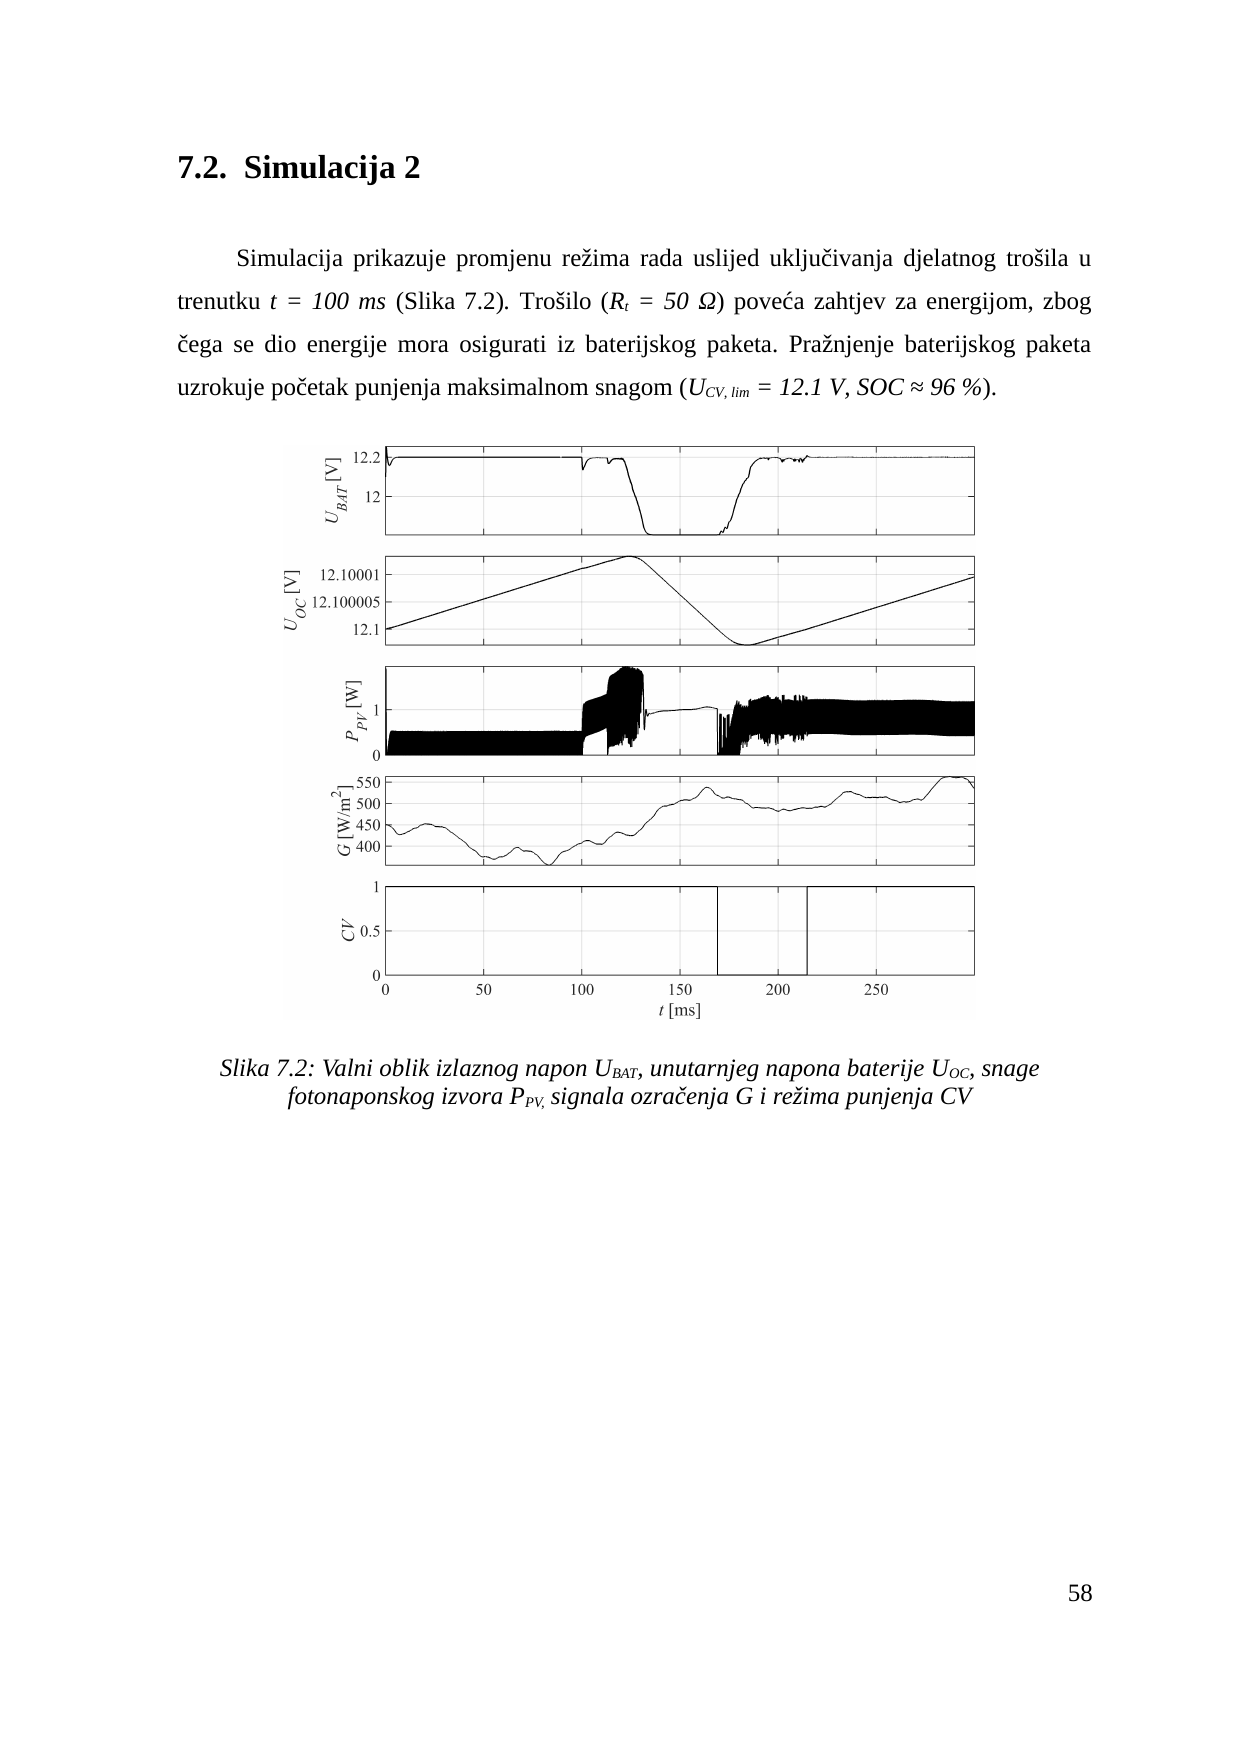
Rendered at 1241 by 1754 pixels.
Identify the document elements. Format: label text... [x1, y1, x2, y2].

text Slika 7.2: Valni oblik izlaznog napon UBAT, unutarnjeg napona baterije UOC, snage fotonaponskog izvora PPV, signala ozračenja G i režima punjenja CV [177, 1053, 1082, 1110]
subtitle Simulacija 2 [177, 148, 1093, 186]
text Simulacija prikazuje promjenu režima rada uslijed uključivanja djelatnog trošila u trenutku t = 100 ms (Slika 7.2). Trošilo (Rt = 50 Ω) poveća zahtjev za energijom, zbog čega se dio energije mora osigurati iz baterijskog paketa. Pražnjenje baterijskog paketa uzrokuje početak punjenja maksimalnom snagom (UCV, lim = 12.1 V, SOC ≈ 96 %). [177, 243, 1093, 401]
picture [283, 445, 976, 1020]
